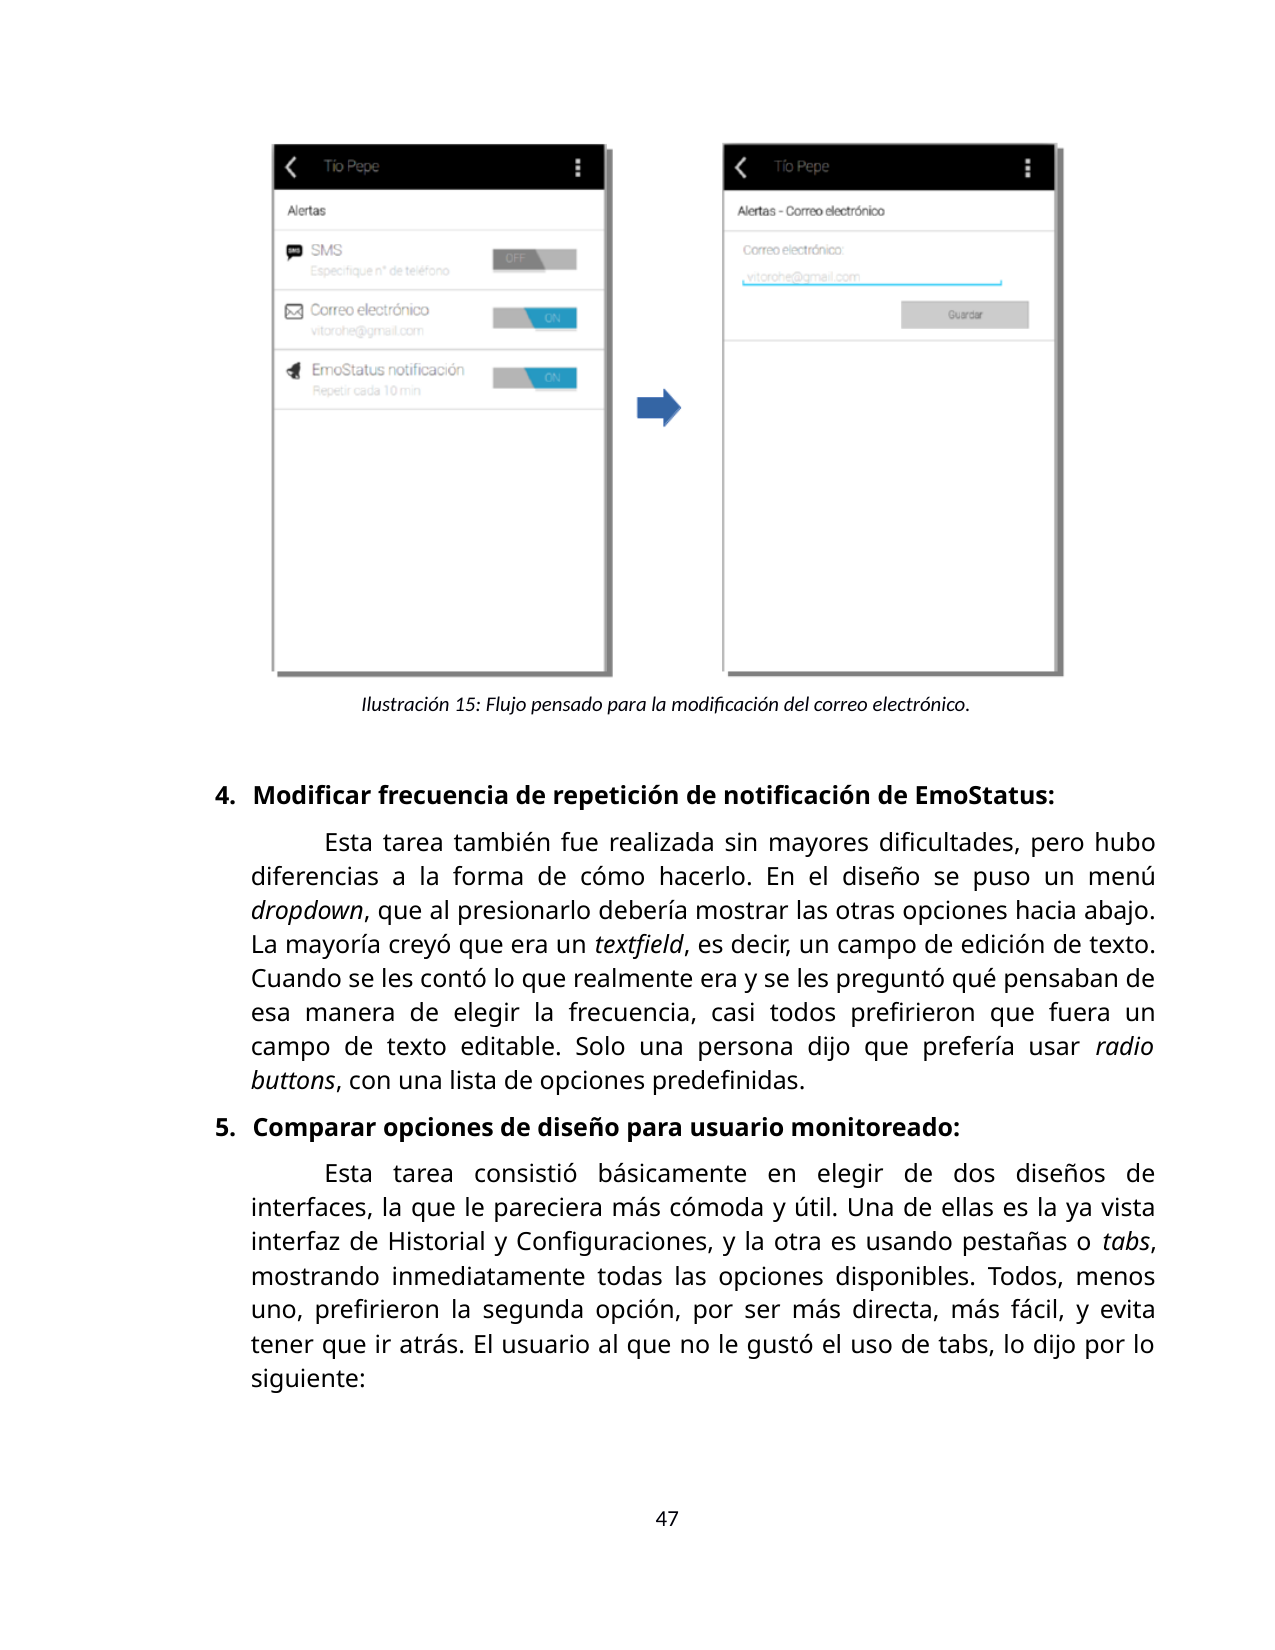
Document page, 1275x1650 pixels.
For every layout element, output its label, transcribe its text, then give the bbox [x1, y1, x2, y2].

list Comparar opciones de diseño para usuario monitoreado: [215, 1109, 1157, 1143]
text Esta tarea consistió básicamente en elegir de dos diseños de interfaces, la que le pareciera más cómoda y útil. Una de ellas es la ya vista interfaz de Historial y Configuraciones, y la otra es usando pestañas o tabs, mostrando inmediatamente todas las opciones disponibles. Todos, menos uno, prefirieron la segunda opción, por ser más directa, más fácil, y evita tener que ir atrás. El usuario al que no le gustó el uso de tabs, lo dijo por lo siguiente: [251, 1156, 1157, 1394]
text Ilustración 15: Flujo pensado para la modificación del correo electrónico. [254, 688, 1079, 717]
text Esta tarea también fue realizada sin mayores dificultades, pero hubo diferencias a la forma de cómo hacerlo. En el diseño se puso un menú dropdown, que al presionarlo debería mostrar las otras opciones hacia abajo. La mayoría creyó que era un textfield, es decir, un campo de edición de texto. Cuando se les contó lo que realmente era y se les preguntó qué pensaban de esa manera de elegir la frecuencia, casi todos prefirieron que fuera un campo de texto editable. Solo una persona dijo que prefería usar radio buttons, con una lista de opciones predefinidas. [251, 824, 1157, 1097]
picture [254, 130, 1080, 688]
list Modificar frecuencia de repetición de notificación de EmoStatus: [215, 778, 1157, 812]
